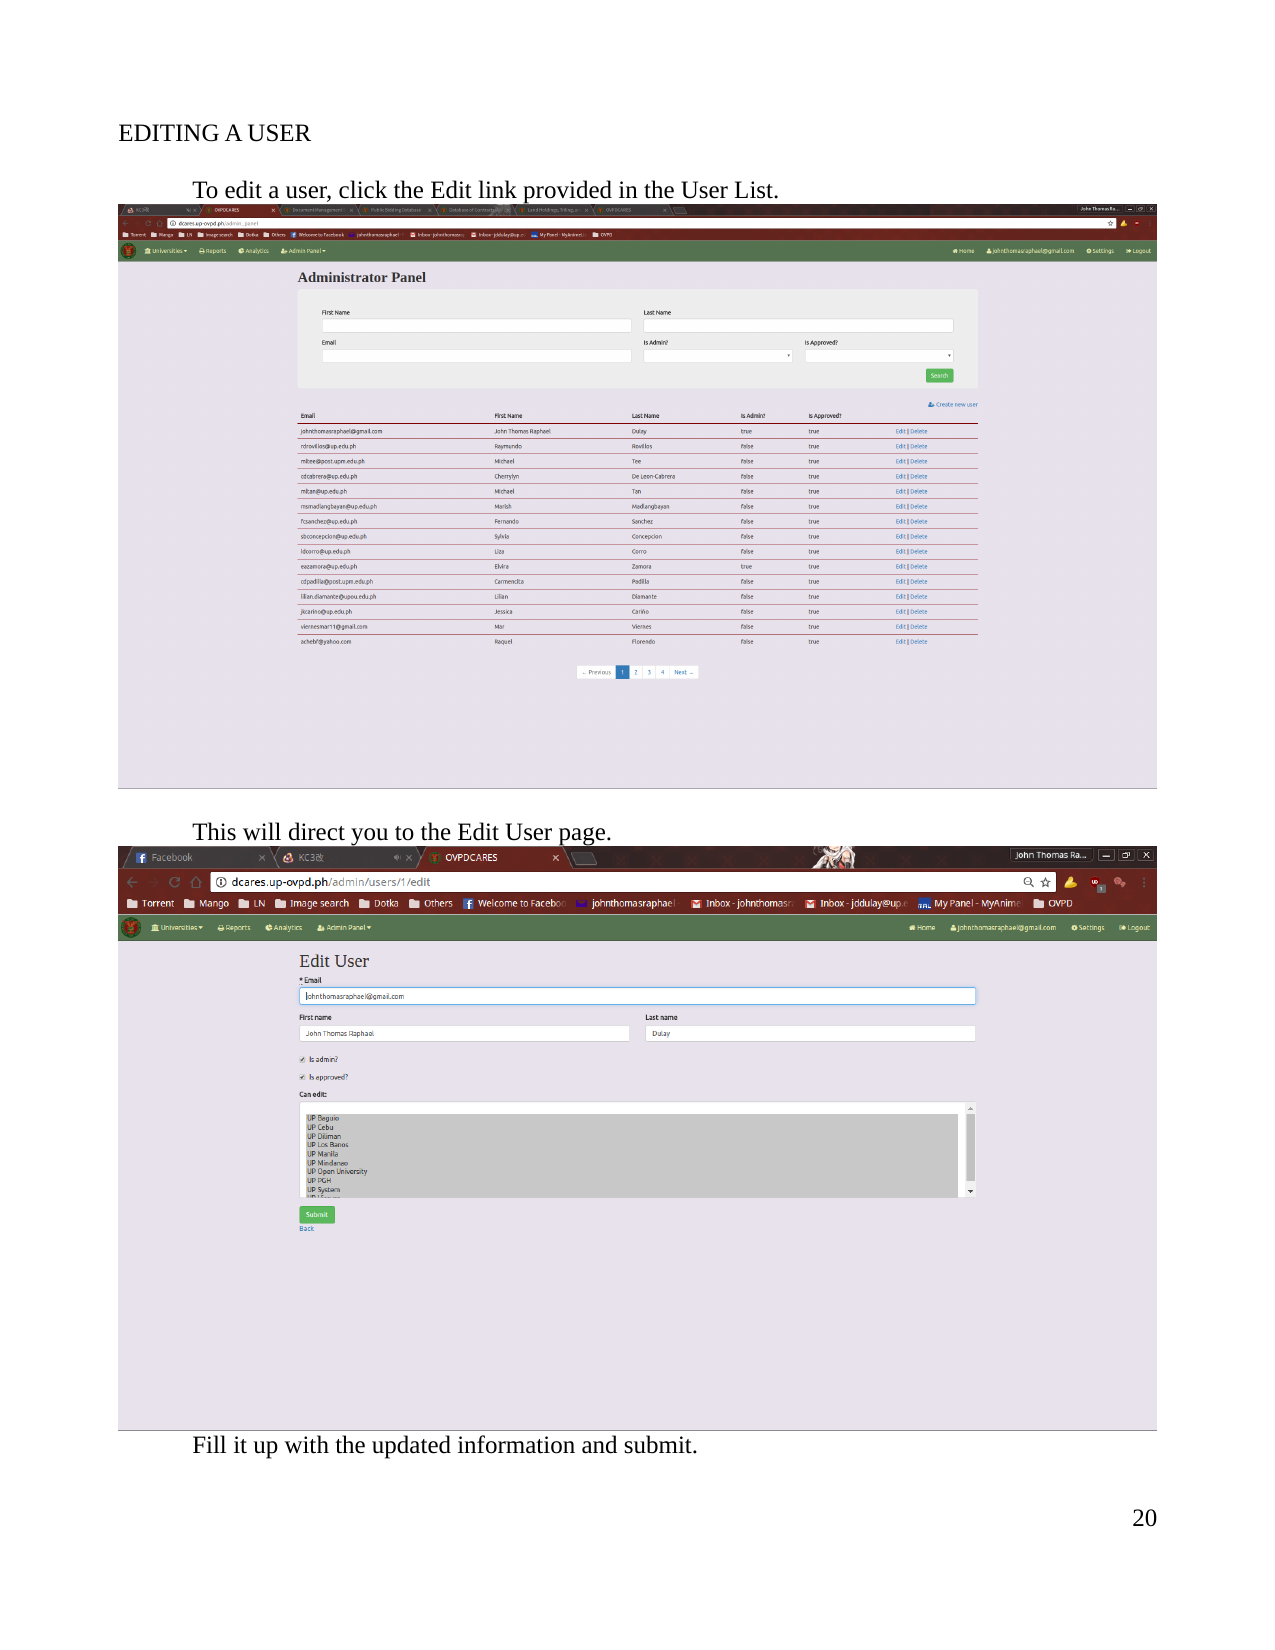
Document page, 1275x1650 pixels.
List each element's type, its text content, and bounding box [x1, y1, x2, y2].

text Fill it up with the updated information and submit. [118, 1431, 1157, 1459]
text To edit a user, click the Edit link provided in the User List. [118, 176, 1157, 204]
text This will direct you to the Edit User page. [118, 817, 1157, 846]
picture [118, 204, 1157, 789]
picture [118, 846, 1157, 1431]
text EDITING A USER [118, 118, 1157, 147]
